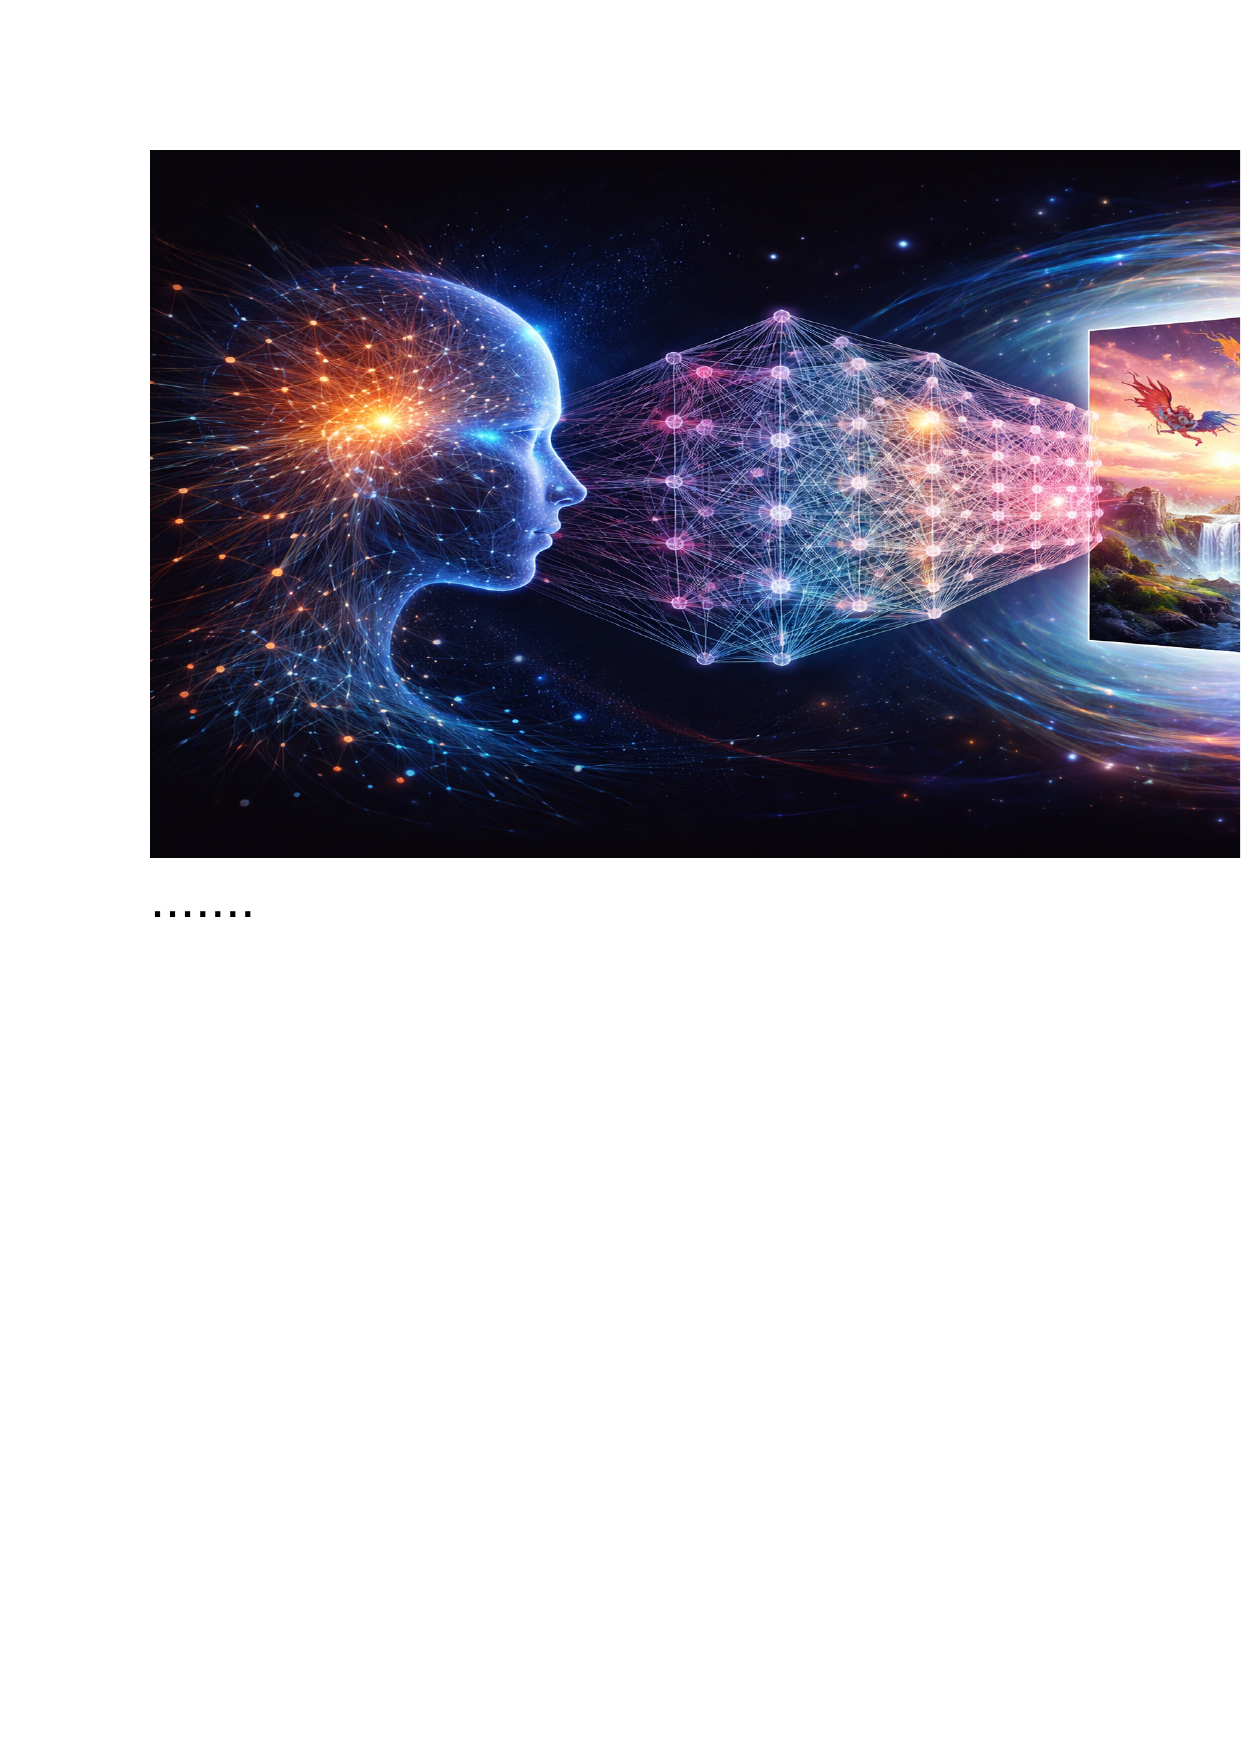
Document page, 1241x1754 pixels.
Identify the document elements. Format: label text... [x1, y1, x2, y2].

picture [150, 150, 1241, 858]
title ....... [150, 858, 1090, 929]
